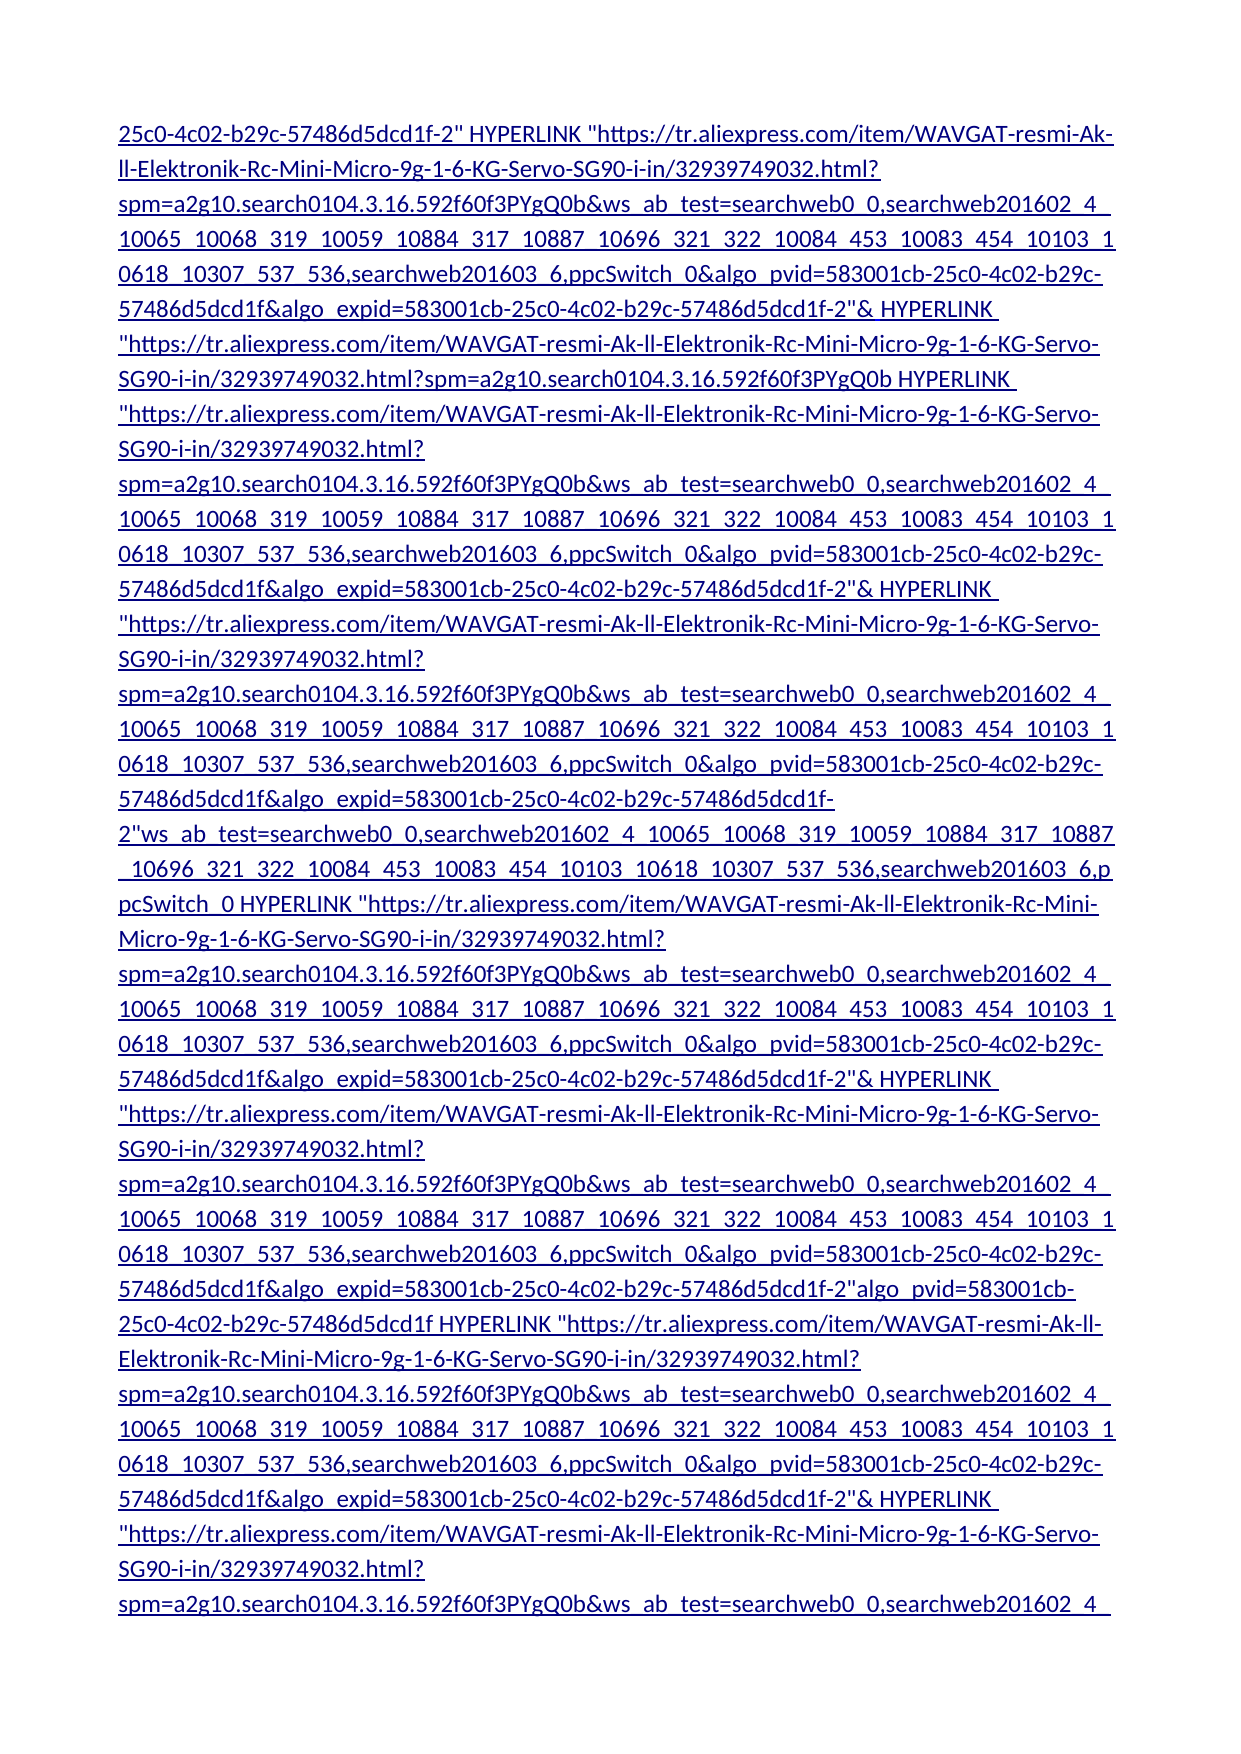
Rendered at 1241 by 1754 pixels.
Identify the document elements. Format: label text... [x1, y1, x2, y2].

text 25c0-4c02-b29c-57486d5dcd1f-2" HYPERLINK "https://tr.aliexpress.com/item/WAVGAT-resmi-Ak-ll-Elektronik-Rc-Mini-Micro-9g-1-6-KG-Servo-SG90-i-in/32939749032.html?spm=a2g10.search0104.3.16.592f60f3PYgQ0b&ws_ab_test=searchweb0_0,searchweb201602_4_10065_10068_319_10059_10884_317_10887_10696_321_322_10084_453_10083_454_10103_10618_10307_537_536,searchweb201603_6,ppcSwitch_0&algo_pvid=583001cb-25c0-4c02-b29c-57486d5dcd1f&algo_expid=583001cb-25c0-4c02-b29c-57486d5dcd1f-2"& HYPERLINK "https://tr.aliexpress.com/item/WAVGAT-resmi-Ak-ll-Elektronik-Rc-Mini-Micro-9g-1-6-KG-Servo-SG90-i-in/32939749032.html?spm=a2g10.search0104.3.16.592f60f3PYgQ0b HYPERLINK "https://tr.aliexpress.com/item/WAVGAT-resmi-Ak-ll-Elektronik-Rc-Mini-Micro-9g-1-6-KG-Servo-SG90-i-in/32939749032.html?spm=a2g10.search0104.3.16.592f60f3PYgQ0b&ws_ab_test=searchweb0_0,searchweb201602_4_10065_10068_319_10059_10884_317_10887_10696_321_322_10084_453_10083_454_10103_10618_10307_537_536,searchweb201603_6,ppcSwitch_0&algo_pvid=583001cb-25c0-4c02-b29c-57486d5dcd1f&algo_expid=583001cb-25c0-4c02-b29c-57486d5dcd1f-2"& HYPERLINK "https://tr.aliexpress.com/item/WAVGAT-resmi-Ak-ll-Elektronik-Rc-Mini-Micro-9g-1-6-KG-Servo-SG90-i-in/32939749032.html?spm=a2g10.search0104.3.16.592f60f3PYgQ0b&ws_ab_test=searchweb0_0,searchweb201602_4_10065_10068_319_10059_10884_317_10887_10696_321_322_10084_453_10083_454_10103_10618_10307_537_536,searchweb201603_6,ppcSwitch_0&algo_pvid=583001cb-25c0-4c02-b29c-57486d5dcd1f&algo_expid=583001cb-25c0-4c02-b29c-57486d5dcd1f-2"ws_ab_test=searchweb0_0,searchweb201602_4_10065_10068_319_10059_10884_317_10887_10696_321_322_10084_453_10083_454_10103_10618_10307_537_536,searchweb201603_6,ppcSwitch_0 HYPERLINK "https://tr.aliexpress.com/item/WAVGAT-resmi-Ak-ll-Elektronik-Rc-Mini-Micro-9g-1-6-KG-Servo-SG90-i-in/32939749032.html?spm=a2g10.search0104.3.16.592f60f3PYgQ0b&ws_ab_test=searchweb0_0,searchweb201602_4_10065_10068_319_10059_10884_317_10887_10696_321_322_10084_453_10083_454_10103_10618_10307_537_536,searchweb201603_6,ppcSwitch_0&algo_pvid=583001cb-25c0-4c02-b29c-57486d5dcd1f&algo_expid=583001cb-25c0-4c02-b29c-57486d5dcd1f-2"& HYPERLINK "https://tr.aliexpress.com/item/WAVGAT-resmi-Ak-ll-Elektronik-Rc-Mini-Micro-9g-1-6-KG-Servo-SG90-i-in/32939749032.html?spm=a2g10.search0104.3.16.592f60f3PYgQ0b&ws_ab_test=searchweb0_0,searchweb201602_4_10065_10068_319_10059_10884_317_10887_10696_321_322_10084_453_10083_454_10103_10618_10307_537_536,searchweb201603_6,ppcSwitch_0&algo_pvid=583001cb-25c0-4c02-b29c-57486d5dcd1f&algo_expid=583001cb-25c0-4c02-b29c-57486d5dcd1f-2"algo_pvid=583001cb-25c0-4c02-b29c-57486d5dcd1f HYPERLINK "https://tr.aliexpress.com/item/WAVGAT-resmi-Ak-ll-Elektronik-Rc-Mini-Micro-9g-1-6-KG-Servo-SG90-i-in/32939749032.html?spm=a2g10.search0104.3.16.592f60f3PYgQ0b&ws_ab_test=searchweb0_0,searchweb201602_4_10065_10068_319_10059_10884_317_10887_10696_321_322_10084_453_10083_454_10103_10618_10307_537_536,searchweb201603_6,ppcSwitch_0&algo_pvid=583001cb-25c0-4c02-b29c-57486d5dcd1f&algo_expid=583001cb-25c0-4c02-b29c-57486d5dcd1f-2"& HYPERLINK "https://tr.aliexpress.com/item/WAVGAT-resmi-Ak-ll-Elektronik-Rc-Mini-Micro-9g-1-6-KG-Servo-SG90-i-in/32939749032.html?spm=a2g10.search0104.3.16.592f60f3PYgQ0b&ws_ab_test=searchweb0_0,searchweb201602_4_ [118, 118, 1122, 1619]
